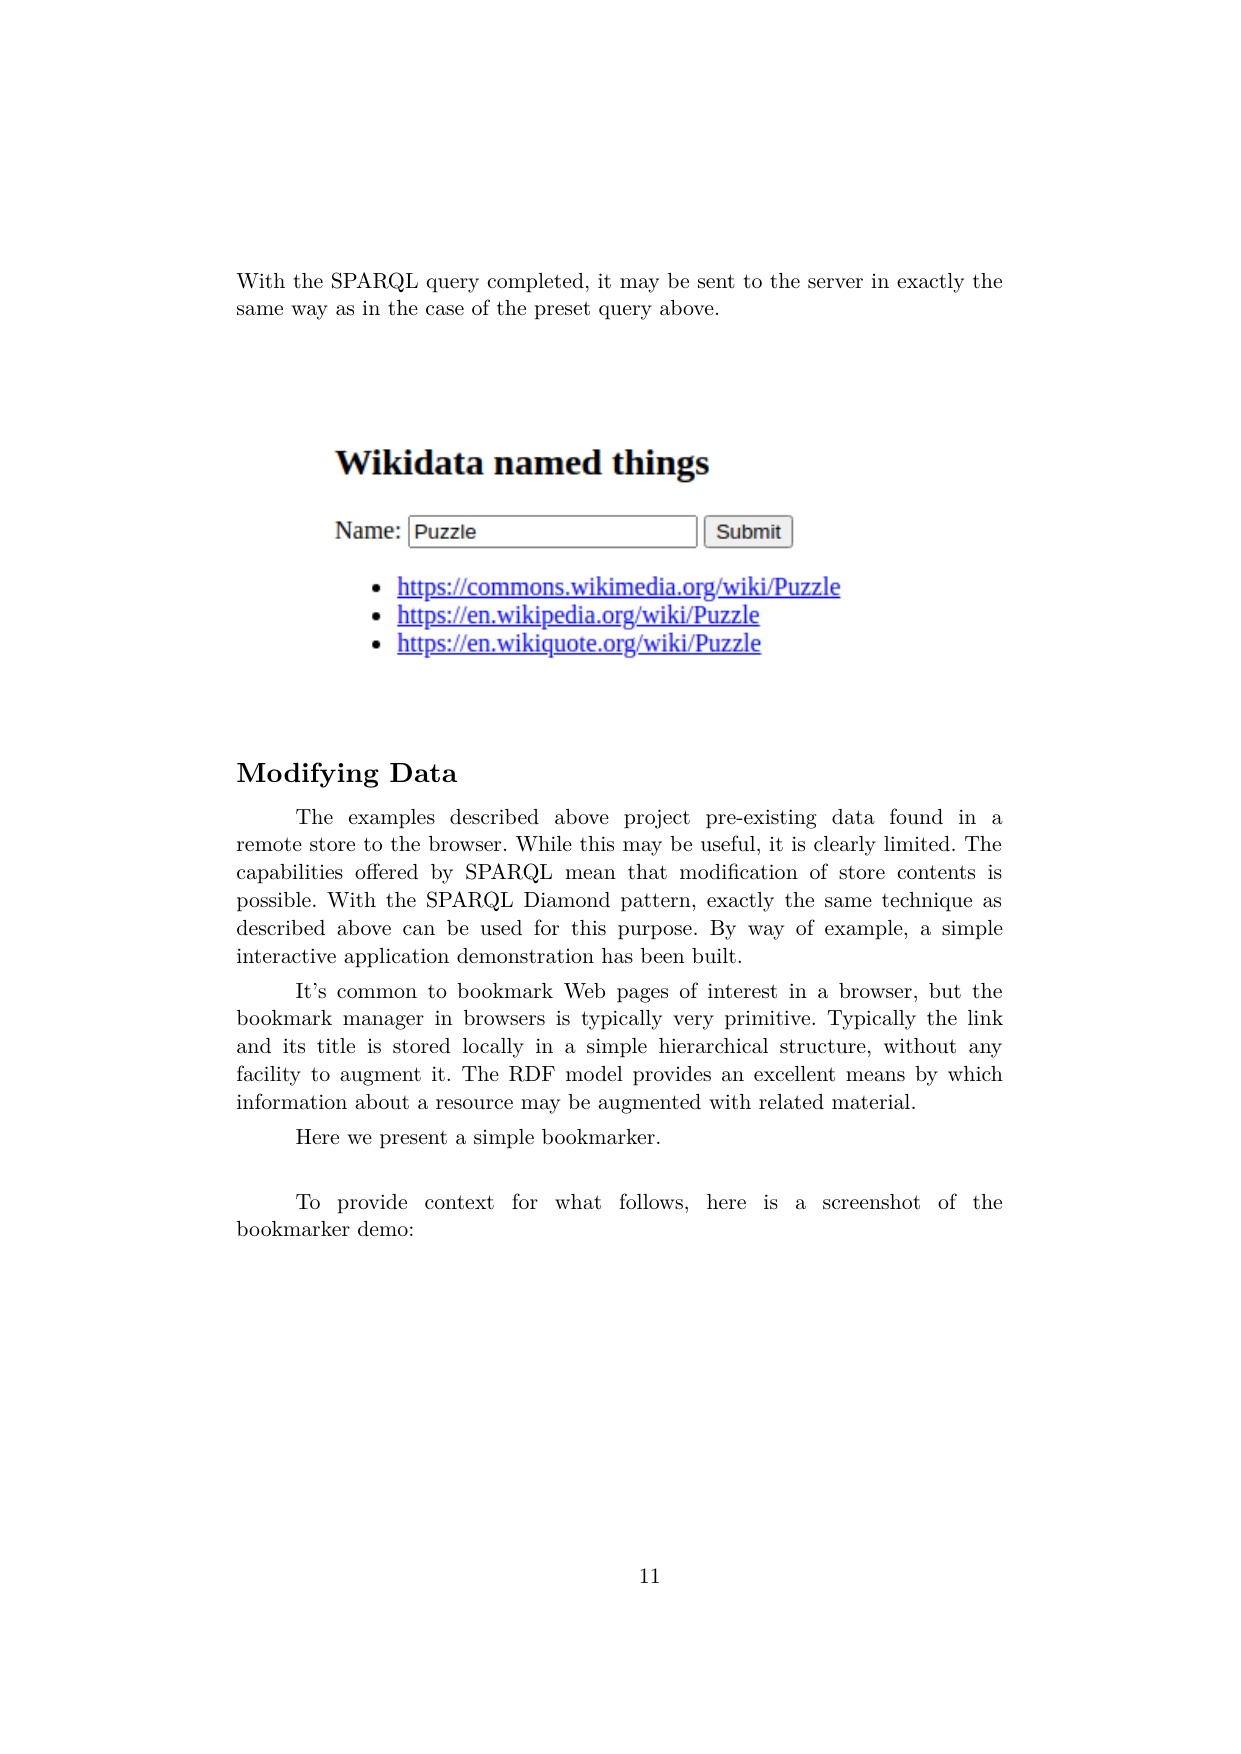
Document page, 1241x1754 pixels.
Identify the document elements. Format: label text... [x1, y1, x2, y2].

subtitle Modifying Data [236, 754, 1004, 790]
text To provide context for what follows, here is a screenshot of the bookmarker demo: [236, 1187, 1004, 1243]
picture [324, 423, 917, 691]
text Here we present a simple bookmarker. [236, 1122, 1004, 1150]
text With the SPARQL query completed, it may be sent to the server in exactly the same way as in the case of the preset query above. [236, 266, 1004, 322]
text The examples described above project pre-existing data found in a remote store to the browser. While this may be useful, it is clearly limited. The capabilities offered by SPARQL mean that modification of store contents is possible. With the SPARQL Diamond pattern, exactly the same technique as described above can be used for this purpose. By way of example, a simple interactive application demonstration has been built. [236, 802, 1004, 970]
text It’s common to bookmark Web pages of interest in a browser, but the bookmark manager in browsers is typically very primitive. Typically the link and its title is stored locally in a simple hierarchical structure, without any facility to augment it. The RDF model provides an excellent means by which information about a resource may be augmented with related material. [236, 976, 1004, 1116]
